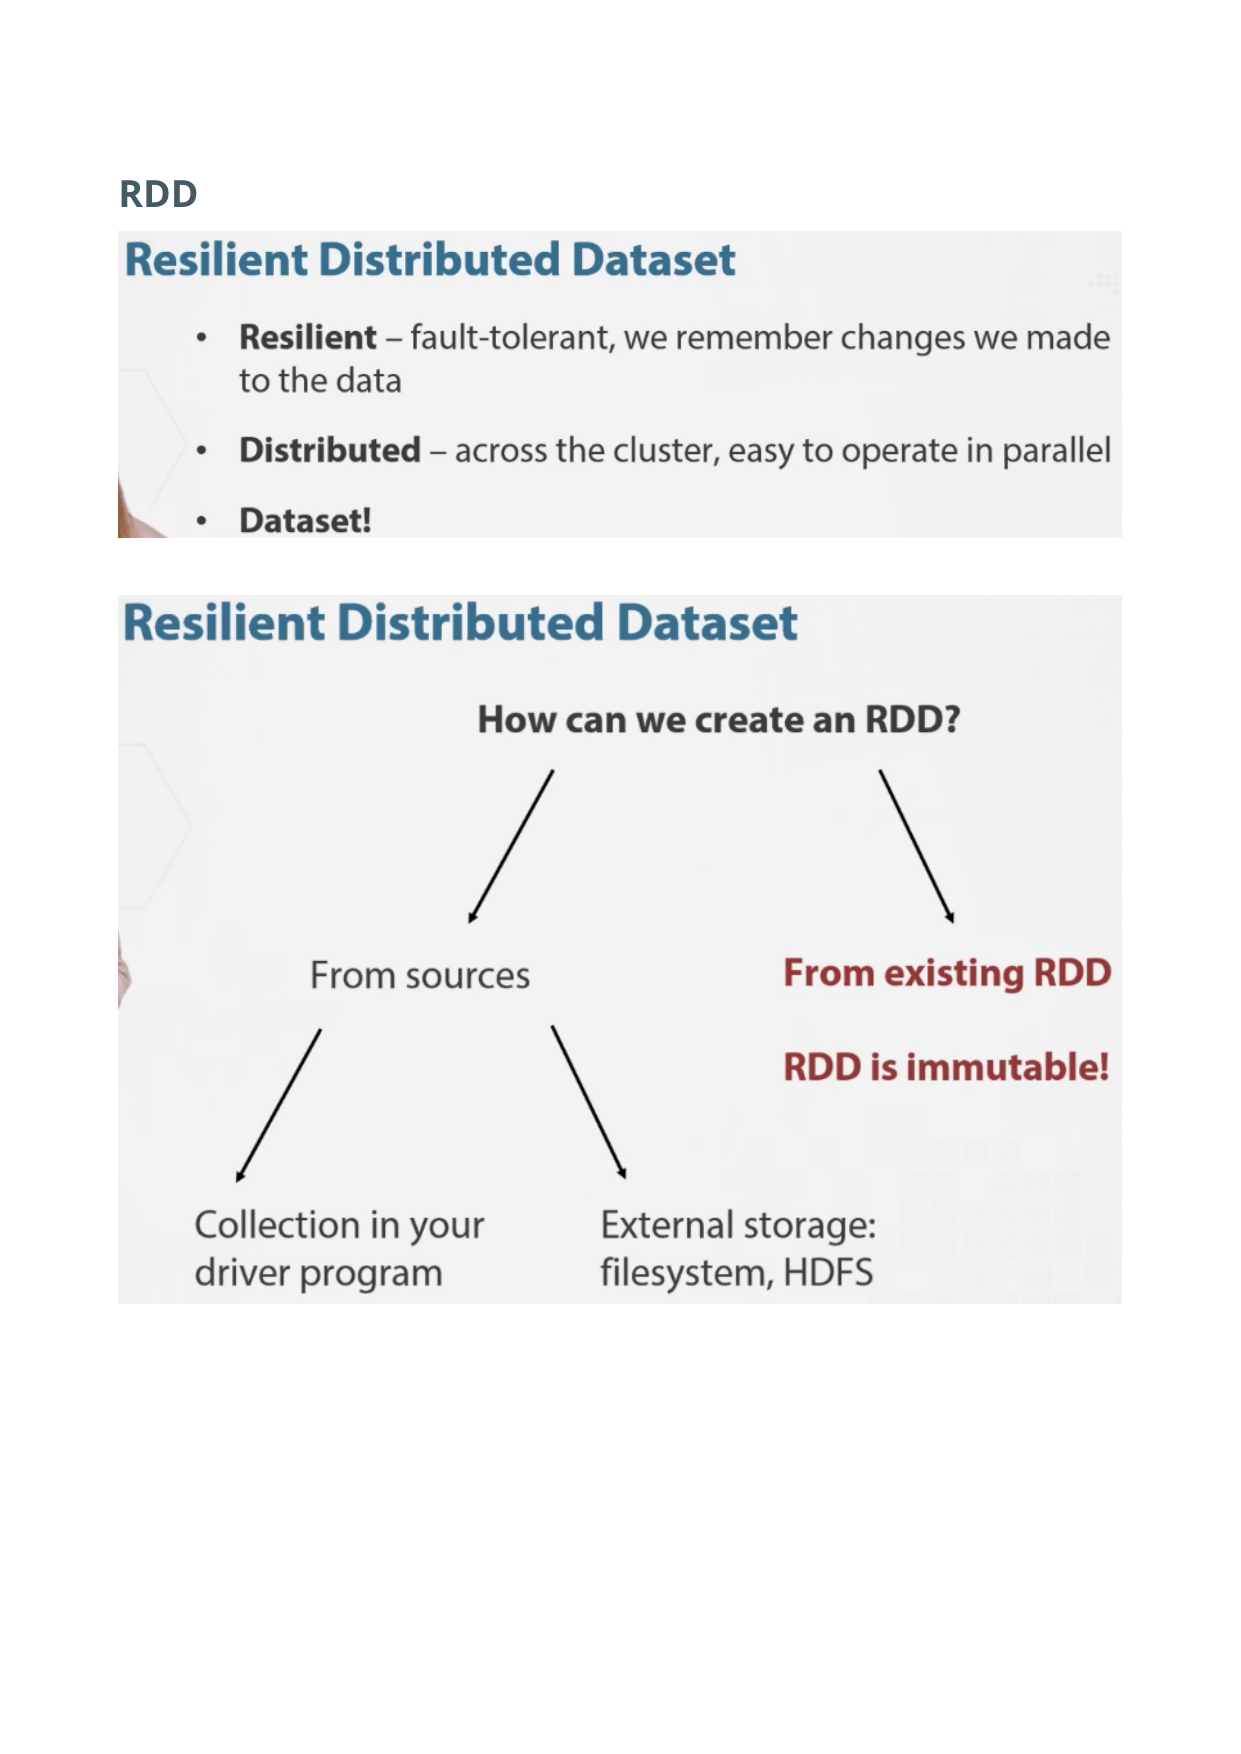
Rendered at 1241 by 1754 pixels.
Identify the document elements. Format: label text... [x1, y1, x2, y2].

picture [118, 231, 1123, 538]
picture [118, 595, 1123, 1304]
subtitle RDD [118, 168, 1122, 219]
